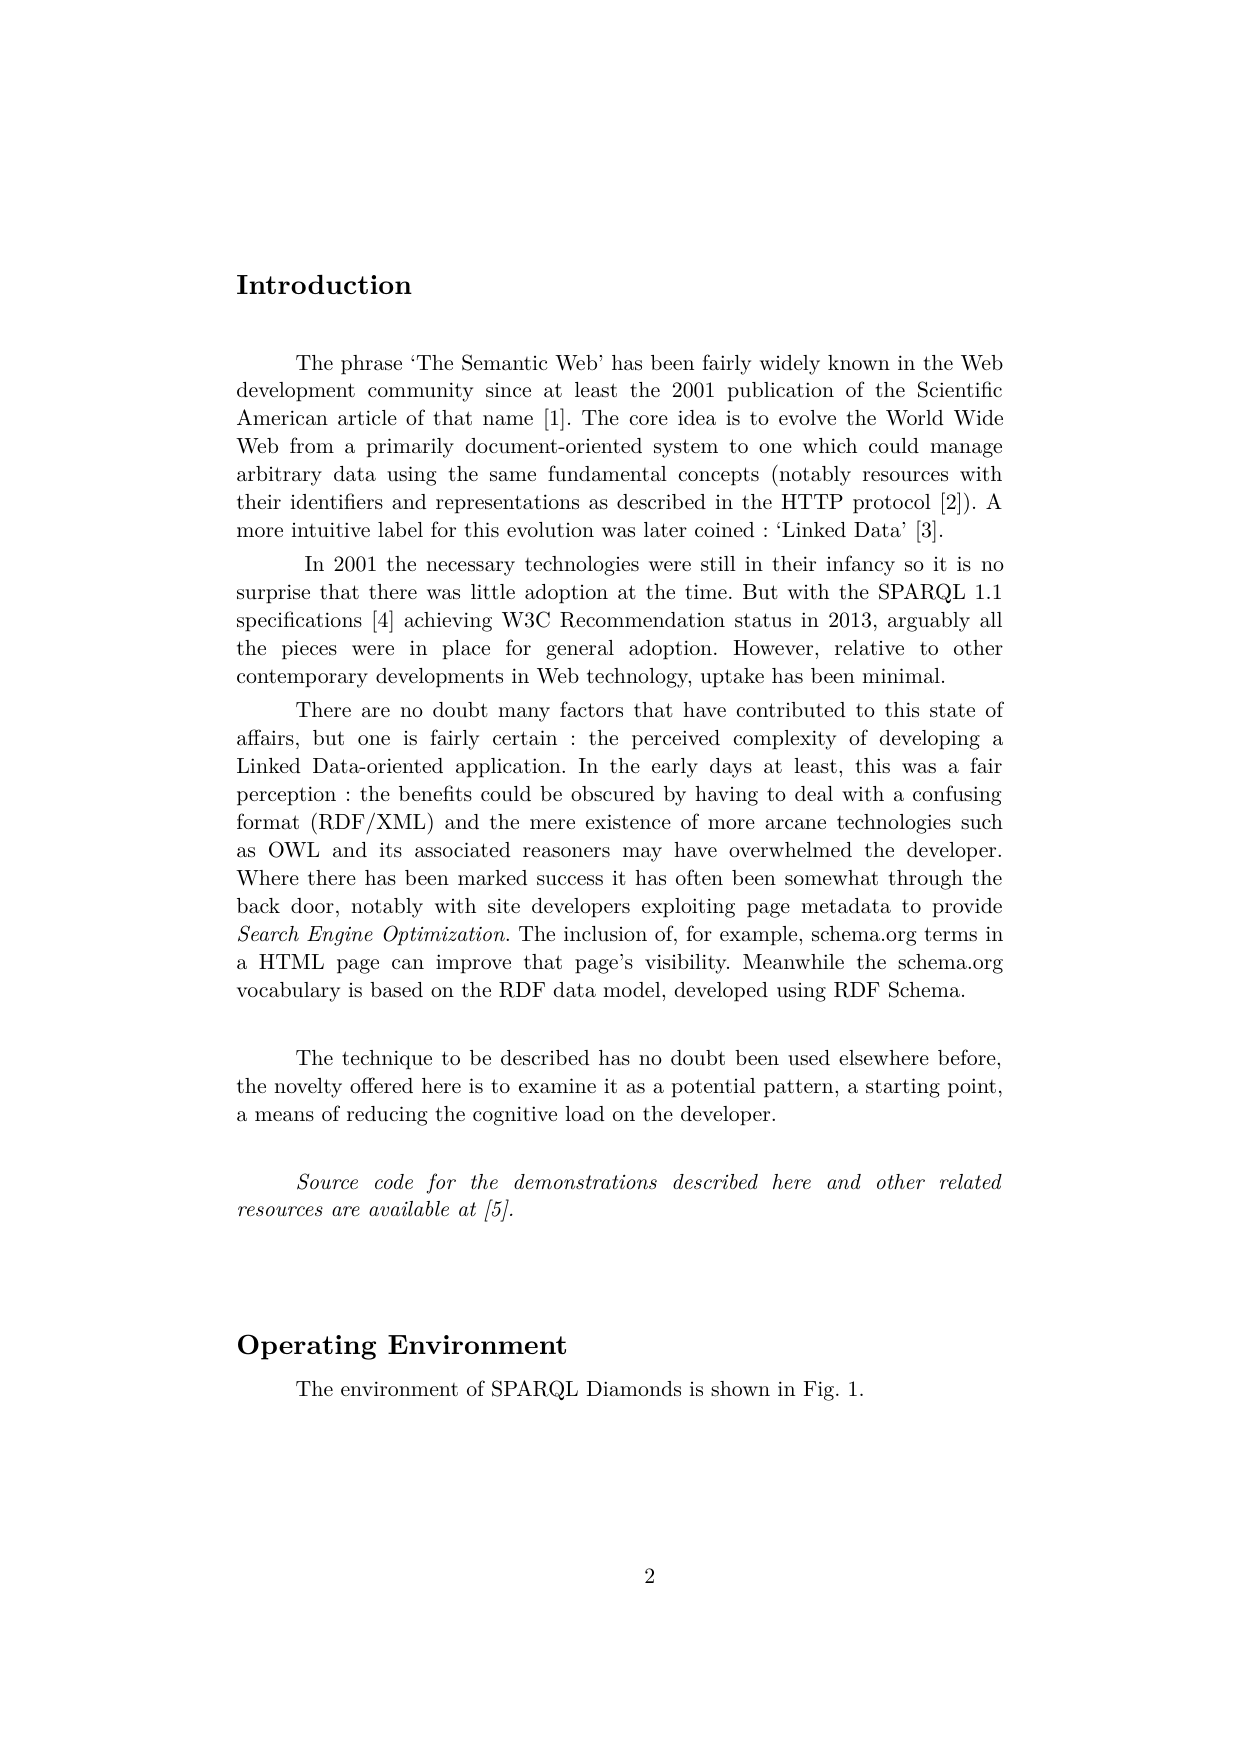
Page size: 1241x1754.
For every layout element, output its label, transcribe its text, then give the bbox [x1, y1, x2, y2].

text In 2001 the necessary technologies were still in their infancy so it is no surprise that there was little adoption at the time. But with the SPARQL 1.1 specifications [4] achieving W3C Recommendation status in 2013, arguably all the pieces were in place for general adoption. However, relative to other contemporary developments in Web technology, uptake has been minimal. [236, 549, 1004, 689]
text There are no doubt many factors that have contributed to this state of affairs, but one is fairly certain : the perceived complexity of developing a Linked Data-oriented application. In the early days at least, this was a fair perception : the benefits could be obscured by having to deal with a confusing format (RDF/XML) and the mere existence of more arcane technologies such as OWL and its associated reasoners may have overwhelmed the developer. Where there has been marked success it has often been somewhat through the back door, notably with site developers exploiting page metadata to provide Search Engine Optimization. The inclusion of, for example, schema.org terms in a HTML page can improve that page’s visibility. Meanwhile the schema.org vocabulary is based on the RDF data model, developed using RDF Schema. [236, 696, 1004, 1004]
text The technique to be described has no doubt been used elsewhere before, the novelty offered here is to examine it as a potential pattern, a starting point, a means of reducing the cognitive load on the developer. [236, 1043, 1004, 1127]
subtitle Introduction [236, 266, 1004, 301]
subtitle Operating Environment [236, 1326, 1004, 1362]
text The environment of SPARQL Diamonds is shown in Fig. 1. [236, 1374, 1004, 1402]
text The phrase ‘The Semantic Web’ has been fairly widely known in the Web development community since at least the 2001 publication of the Scientific American article of that name [1]. The core idea is to evolve the World Wide Web from a primarily document-oriented system to one which could manage arbitrary data using the same fundamental concepts (notably resources with their identifiers and representations as described in the HTTP protocol [2]). A more intuitive label for this evolution was later coined : ‘Linked Data’ [3]. [236, 348, 1004, 544]
text Source code for the demonstrations described here and other related resources are available at [5]. [236, 1167, 1004, 1223]
